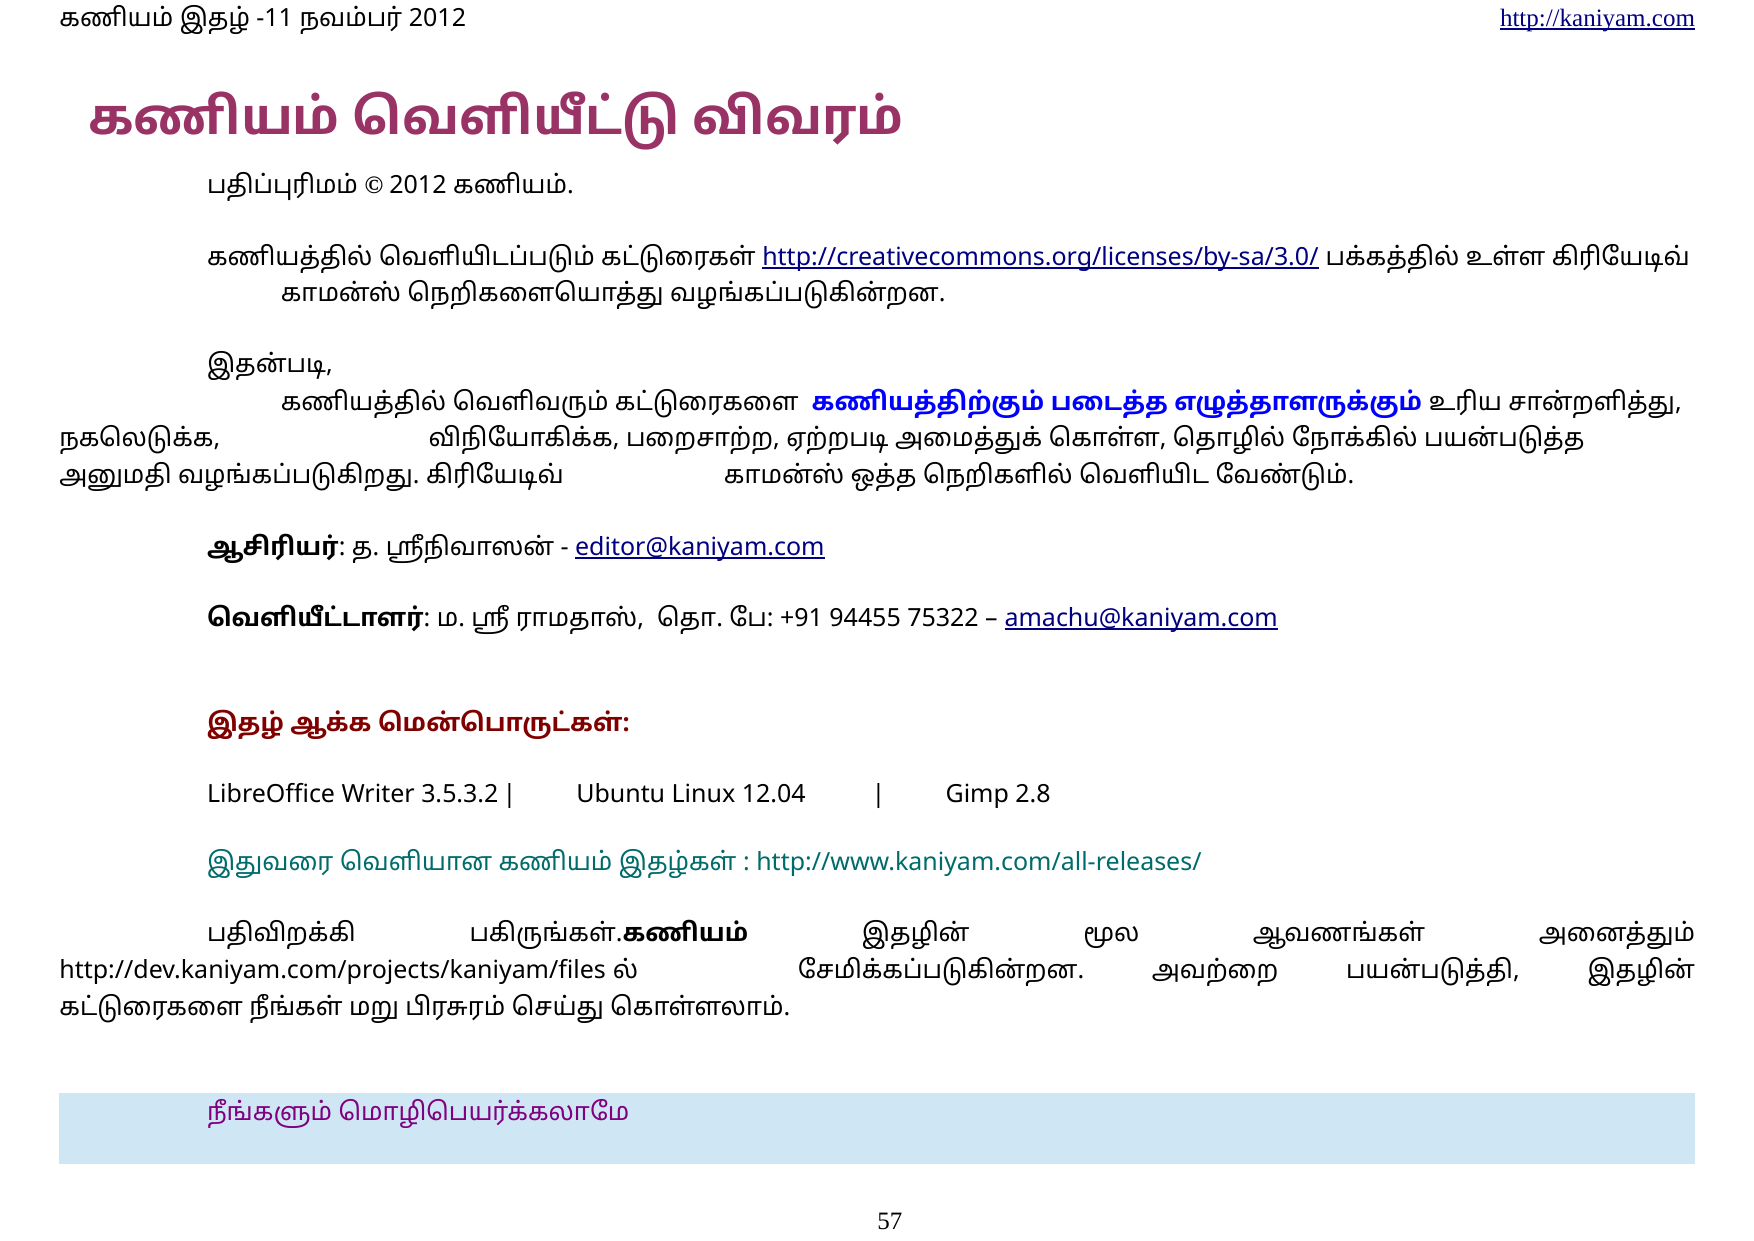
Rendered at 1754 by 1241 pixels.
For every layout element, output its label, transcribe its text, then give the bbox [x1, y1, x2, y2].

text பதிவிறக்கி பகிருங்கள்.கணியம் இதழின் மூல ஆவணங்கள் அனைத்தும் http://dev.kaniyam.com/projects/kaniyam/files ல் சேமிக்கப்படுகின்றன. அவற்றை பயன்படுத்தி, இதழின் கட்டுரைகளை நீங்கள் மறு பிரசுரம் செய்து கொள்ளலாம். [59, 914, 1695, 1025]
text இதுவரை வெளியான கணியம் இதழ்கள் : http://www.kaniyam.com/all-releases/ [59, 843, 1695, 880]
text இதழ் ஆக்க மென்பொருட்கள்: [59, 704, 1695, 741]
text கணியத்தில் வெளிவரும் கட்டுரைகளை கணியத்திற்கும் படைத்த எழுத்தாளருக்கும் உரிய சான்றளித்து, நகலெடுக்க, விநியோகிக்க, பறைசாற்ற, ஏற்றபடி அமைத்துக் கொள்ள, தொழில் நோக்கில் பயன்படுத்த அனுமதி வழங்கப்படுகிறது. கிரியேடிவ் காமன்ஸ் ஒத்த நெறிகளில் வெளியிட வேண்டும். [59, 383, 1695, 494]
text பதிப்புரிமம் © 2012 கணியம். [59, 167, 1695, 204]
text கணியத்தில் வெளியிடப்படும் கட்டுரைகள் http://creativecommons.org/licenses/by-sa/3.0/ பக்கத்தில் உள்ள கிரியேடிவ் காமன்ஸ் நெறிகளையொத்து வழங்கப்படுகின்றன. [59, 238, 1695, 312]
text LibreOffice Writer 3.5.3.2 | Ubuntu Linux 12.04 | Gimp 2.8 [59, 775, 1695, 809]
subtitle கணியம் வெளியீட்டு விவரம் [88, 89, 1695, 154]
text இதன்படி, [59, 346, 1695, 383]
text நீங்களும் மொழிபெயர்க்கலாமே [59, 1093, 1695, 1131]
text ஆசிரியர்: த. ஸ்ரீநிவாஸன் - editor@kaniyam.com [59, 528, 1695, 565]
text வெளியீட்டாளர்: ம. ஸ்ரீ ராமதாஸ், தொ. பே: +91 94455 75322 – amachu@kaniyam.com [59, 599, 1695, 636]
